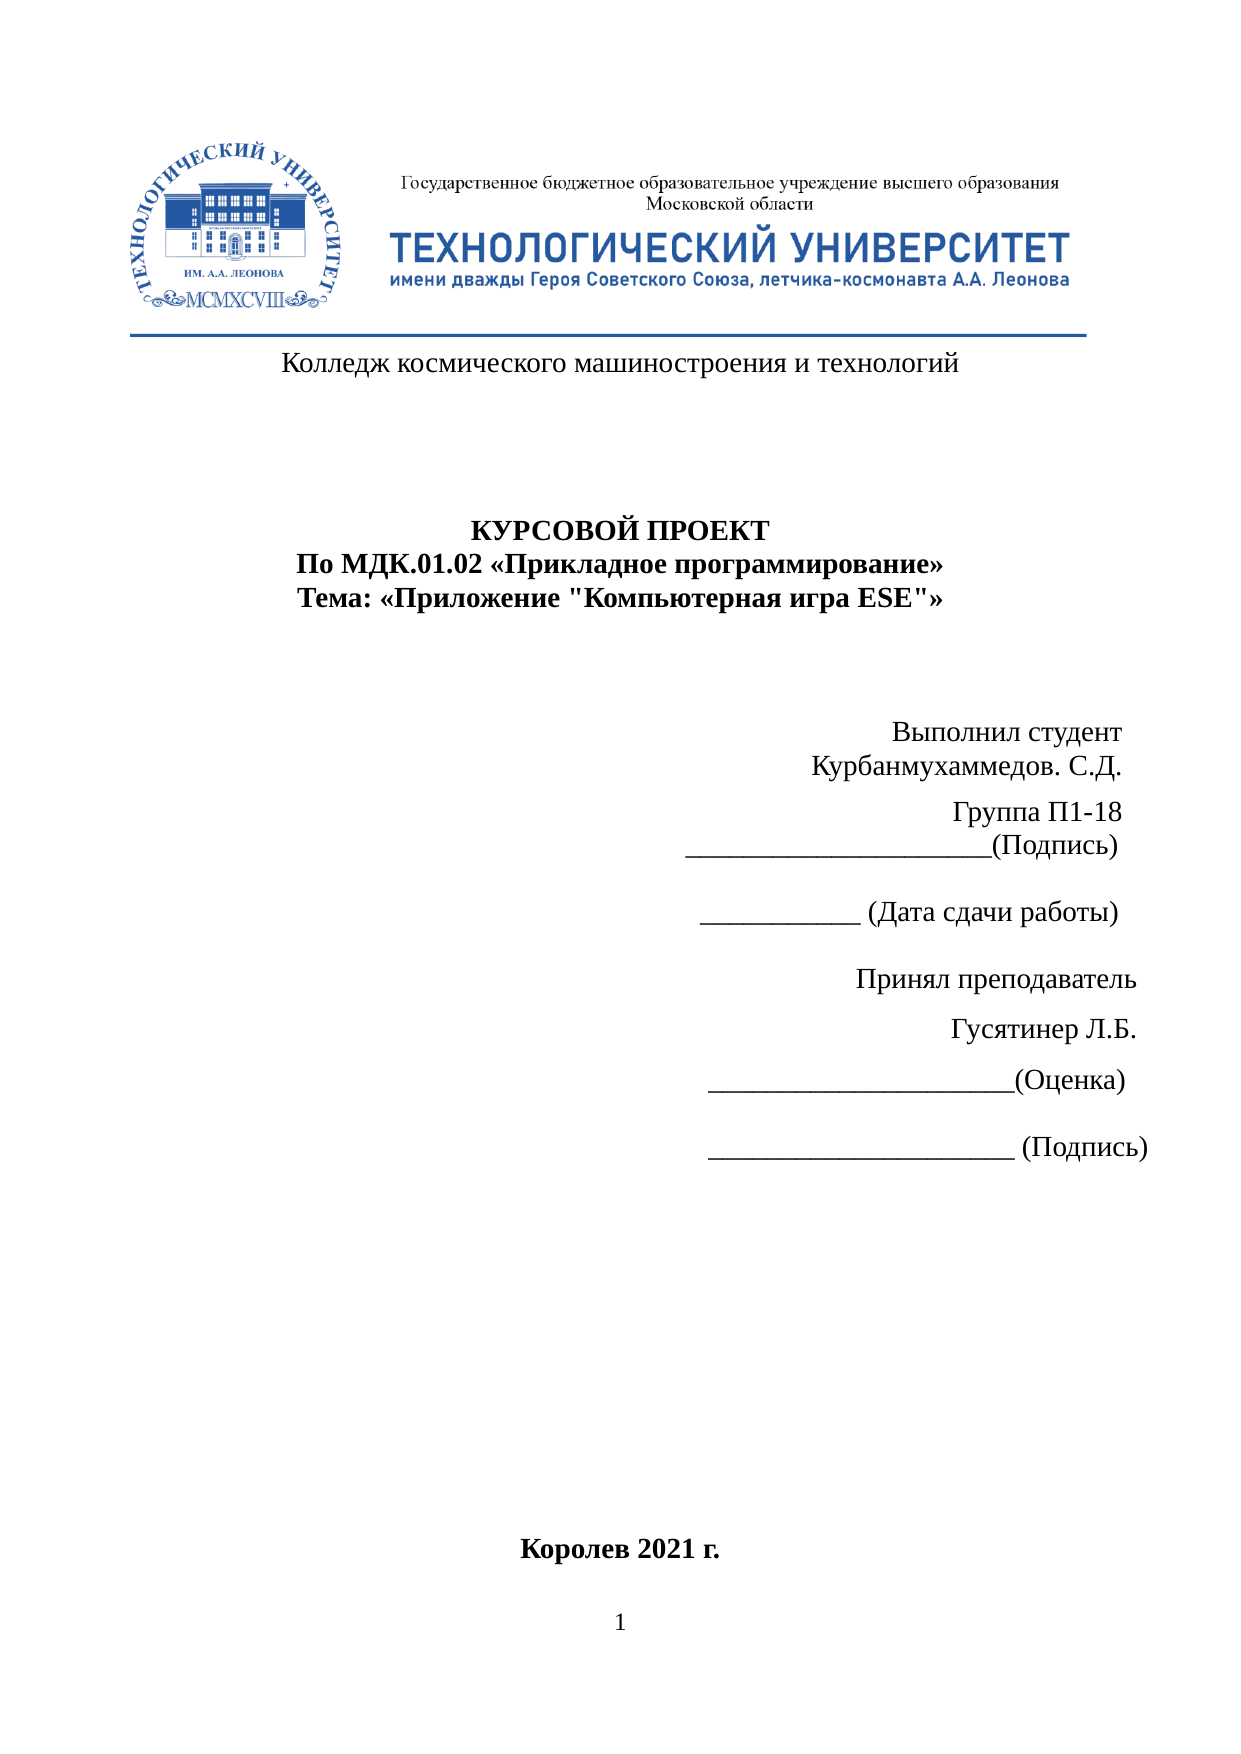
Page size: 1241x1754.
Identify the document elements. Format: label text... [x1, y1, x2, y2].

text Гусятинер Л.Б. [118, 1012, 1137, 1045]
text КУРСОВОЙ ПРОЕКТ [118, 513, 1122, 546]
text ___________ (Дата сдачи работы) [634, 894, 1240, 928]
text Группа П1-18 [634, 794, 1122, 827]
picture [118, 118, 1093, 346]
text Колледж космического машиностроения и технологий [118, 345, 1122, 379]
text По МДК.01.02 «Прикладное программирование» [118, 546, 1122, 580]
text Тема: «Приложение "Компьютерная игра ESE"» [118, 580, 1122, 613]
text Выполнил студент [634, 714, 1122, 748]
text _____________________(Оценка) [634, 1062, 1240, 1096]
text Принял преподаватель [634, 961, 1137, 995]
text _____________________ (Подпись) [634, 1129, 1240, 1163]
text _____________________(Подпись) [634, 827, 1240, 861]
text Курбанмухаммедов. C.Д. [708, 748, 1122, 781]
text Королев 2021 г. [118, 1532, 1122, 1565]
